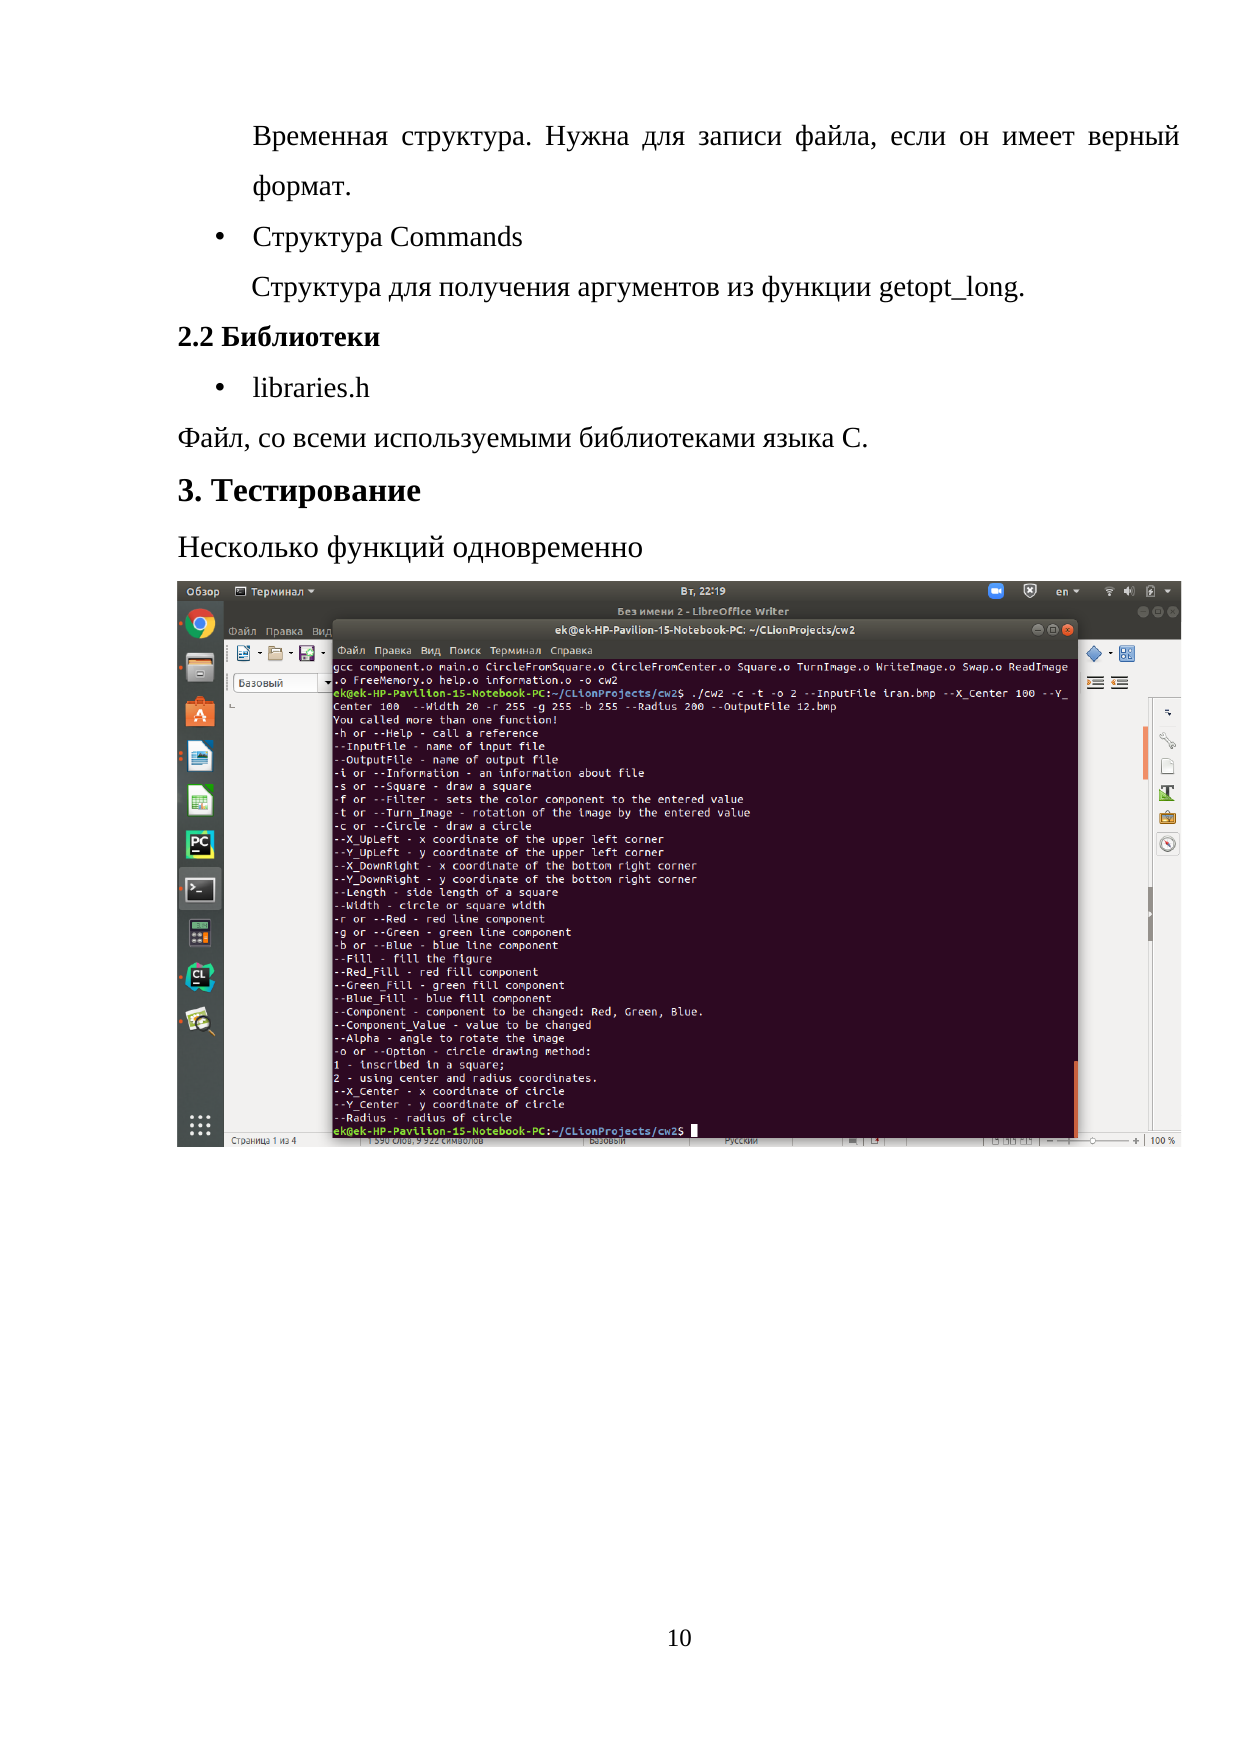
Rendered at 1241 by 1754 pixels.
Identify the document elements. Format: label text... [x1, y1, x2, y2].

text 3. Тестирование [177, 471, 1181, 509]
text 2.2 Библиотеки [177, 319, 1181, 353]
list Структура Commands [215, 219, 1181, 252]
list Временная структура. Нужна для записи файла, если он имеет верный формат. [215, 118, 1181, 202]
text Структура для получения аргументов из функции getopt_long. [177, 269, 1181, 303]
text Несколько функций одновременно [177, 528, 1181, 564]
picture [177, 581, 1182, 1147]
text Файл, со всеми используемыми библиотеками языка С. [177, 420, 1181, 454]
list libraries.h [215, 370, 1181, 403]
